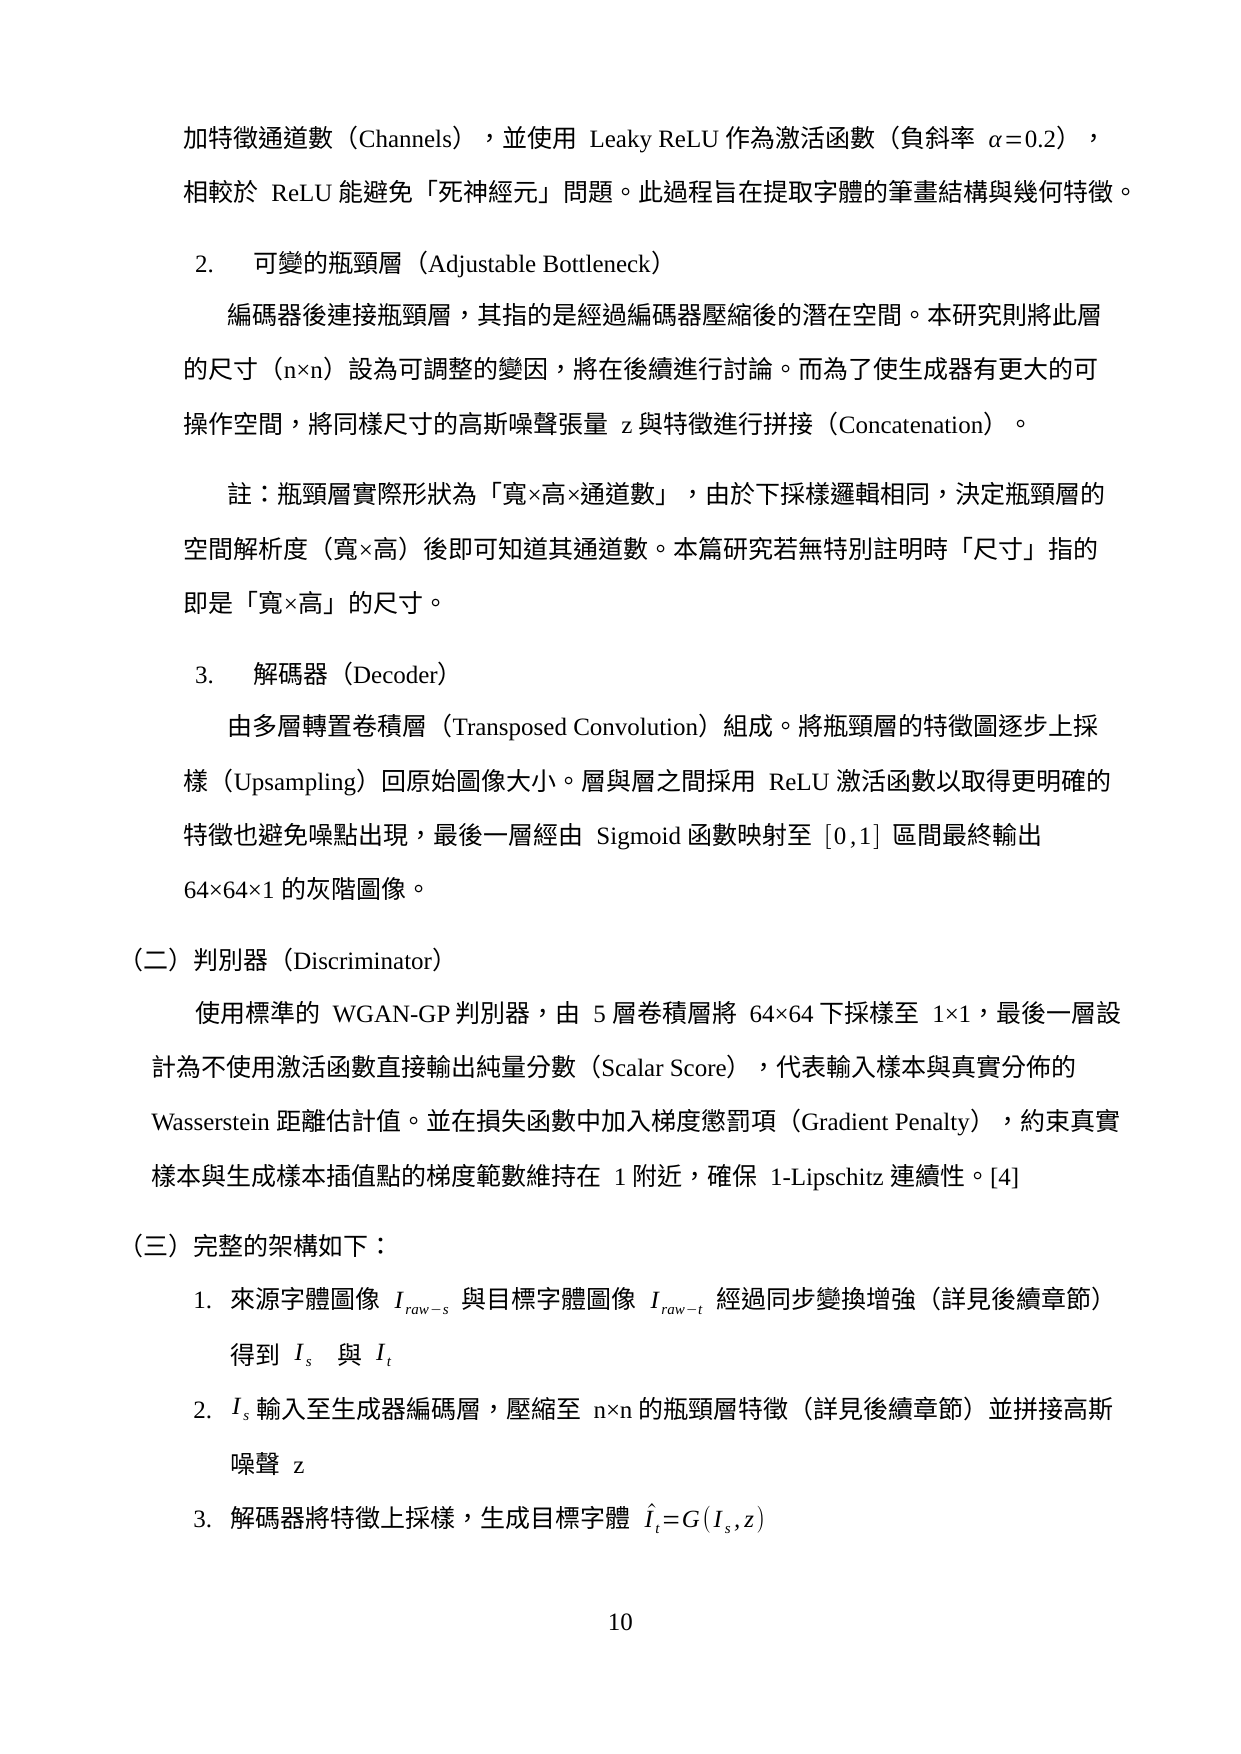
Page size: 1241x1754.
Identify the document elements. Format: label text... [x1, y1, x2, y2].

subtitle 可變的瓶頸層（Adjustable Bottleneck） [165, 243, 1122, 279]
subtitle 完整的架構如下： [118, 1227, 1122, 1263]
list 來源字體圖像 與目標字體圖像 經過同步變換增強（詳見後續章節）得到 ​ 與 [193, 1279, 1122, 1372]
subtitle 判別器（Discriminator） [118, 941, 1122, 977]
text 由多層轉置卷積層（Transposed Convolution）組成。將瓶頸層的特徵圖逐步上採樣（Upsampling）回原始圖像大小。層與層之間採用 ReLU 激活函數以取得更明確的特徵也避免噪點出現，最後一層經由 Sigmoid 函數映射至 區間最終輸出 64×64×1 的灰階圖像。 [184, 707, 1122, 906]
text 編碼器後連接瓶頸層，其指的是經過編碼器壓縮後的潛在空間。本研究則將此層的尺寸（n×n）設為可調整的變因，將在後續進行討論。而為了使生成器有更大的可操作空間，將同樣尺寸的高斯噪聲張量 z 與特徵進行拼接（Concatenation）。 [184, 296, 1122, 441]
text 使用標準的 WGAN-GP 判別器，由 5 層卷積層將 64×64 下採樣至 1×1，最後一層設計為不使用激活函數直接輸出純量分數（Scalar Score），代表輸入樣本與真實分佈的 Wasserstein 距離估計值。並在損失函數中加入梯度懲罰項（Gradient Penalty），約束真實樣本與生成樣本插值點的梯度範數維持在 1 附近，確保 1-Lipschitz 連續性。[4] [151, 993, 1122, 1192]
list 輸入至生成器編碼層，壓縮至 n×n 的瓶頸層特徵（詳見後續章節）並拼接高斯噪聲 z [193, 1390, 1122, 1481]
list 解碼器將特徵上採樣，生成目標字體 [193, 1499, 1122, 1537]
subtitle 解碼器（Decoder） [165, 654, 1122, 691]
text 註：瓶頸層實際形狀為「寬×高×通道數」，由於下採樣邏輯相同，決定瓶頸層的空間解析度（寬×高）後即可知道其通道數。本篇研究若無特別註明時「尺寸」指的即是「寬×高」的尺寸。 [184, 475, 1122, 620]
text 由多層卷積層（Convolutional Layers）組成。輸入 64×64×1 的灰階圖，每一層進行下採樣（Downsampling），逐步壓縮特徵圖的空間解析度（Spatial Resolution）並增加特徵通道數（Channels），並使用 Leaky ReLU 作為激活函數（負斜率 ），相較於 ReLU 能避免「死神經元」問題。此過程旨在提取字體的筆畫結構與幾何特徵。 [184, 118, 1122, 209]
